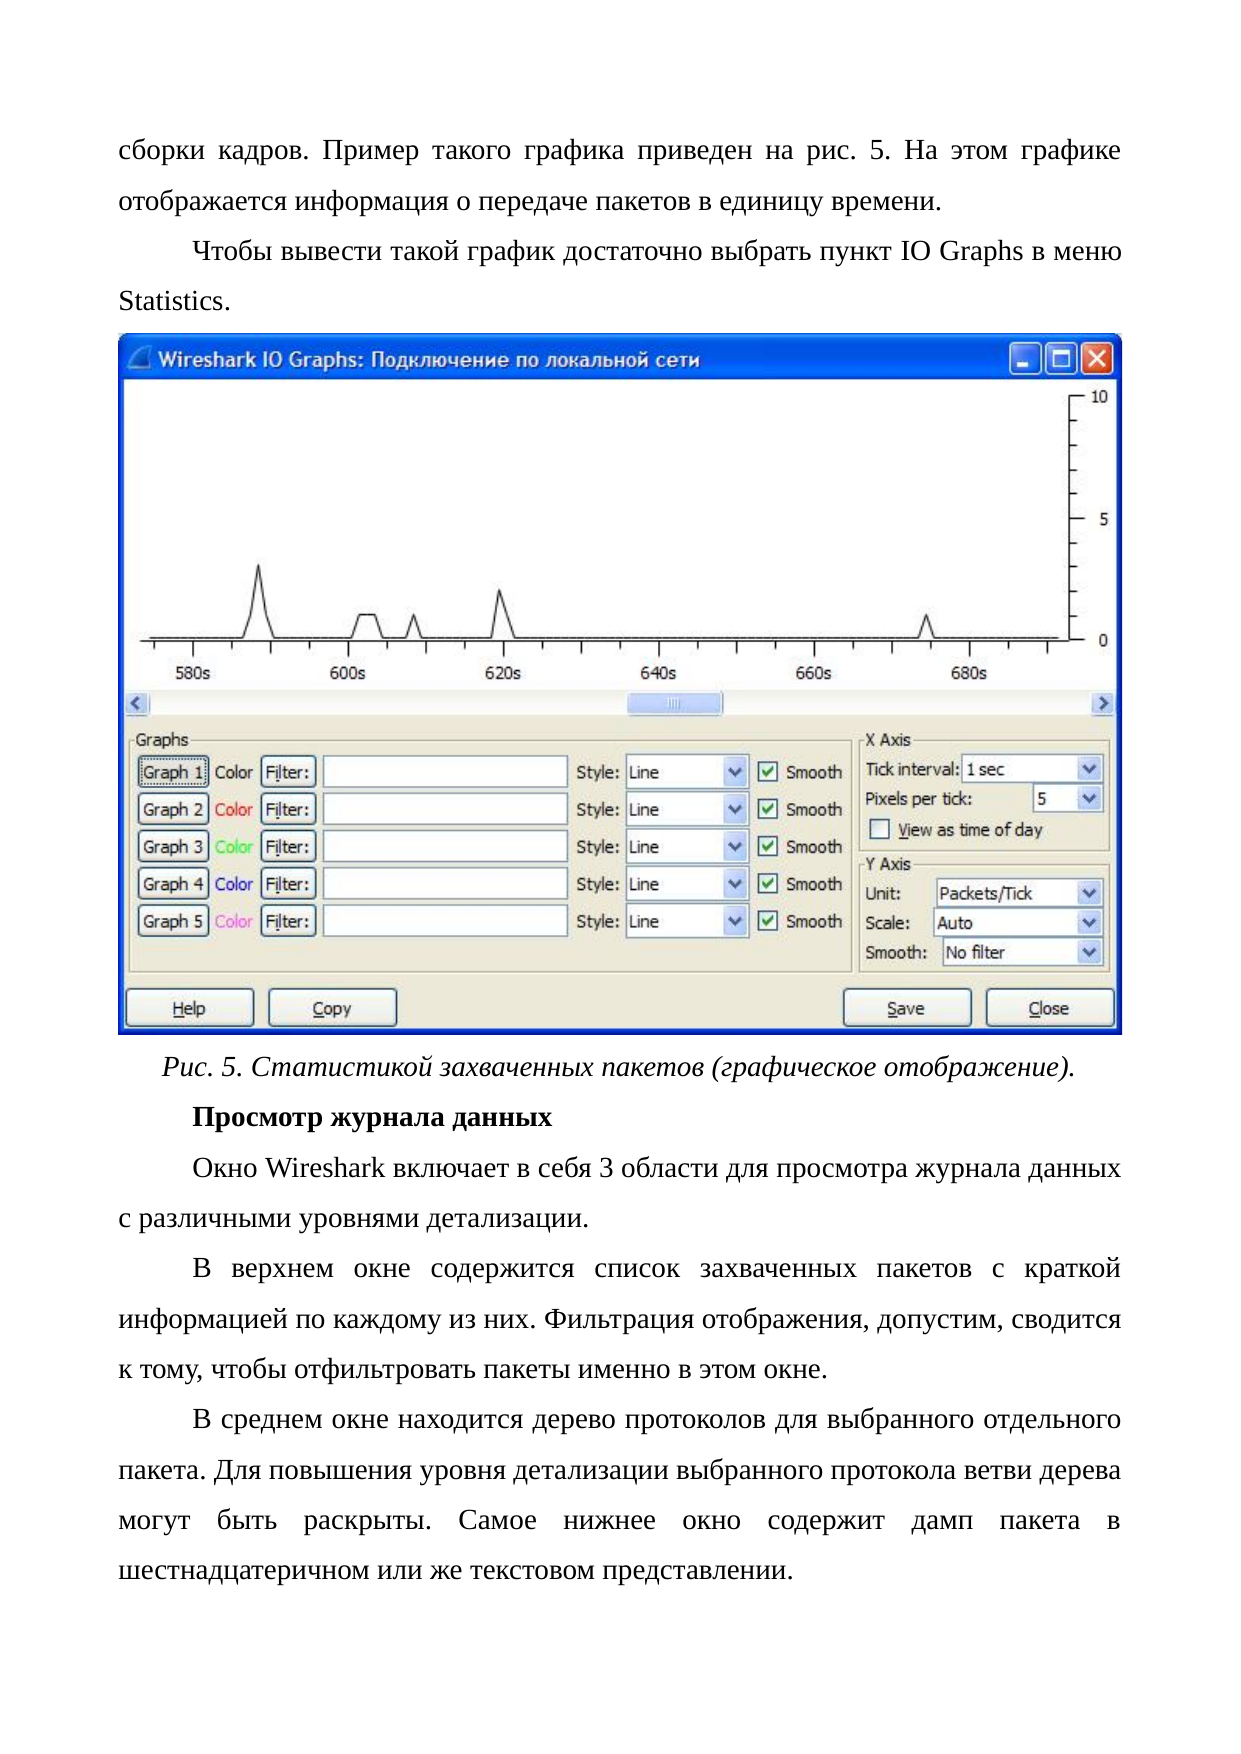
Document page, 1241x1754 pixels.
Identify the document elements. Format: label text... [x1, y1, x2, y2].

text Окно Wireshark включает в себя 3 области для просмотра журнала данных с различными уровнями детализации. [118, 1150, 1122, 1234]
text В среднем окне находится дерево протоколов для выбранного отдельного пакета. Для повышения уровня детализации выбранного протокола ветви дерева могут быть раскрыты. Самое нижнее окно содержит дамп пакета в шестнадцатеричном или же текстовом представлении. [118, 1401, 1122, 1586]
text В верхнем окне содержится список захваченных пакетов с краткой информацией по каждому из них. Фильтрация отображения, допустим, сводится к тому, чтобы отфильтровать пакеты именно в этом окне. [118, 1251, 1122, 1385]
text Просмотр журнала данных [118, 1099, 1122, 1133]
text Рис. 5. Статистикой захваченных пакетов (графическое отображение). [118, 1049, 1122, 1083]
text Чтобы вывести такой график достаточно выбрать пункт IO Graphs в меню Statistics. [118, 233, 1122, 317]
picture [118, 333, 1123, 1035]
text сборки кадров. Пример такого графика приведен на рис. 5. На этом графике отображается информация о передаче пакетов в единицу времени. [118, 132, 1122, 216]
